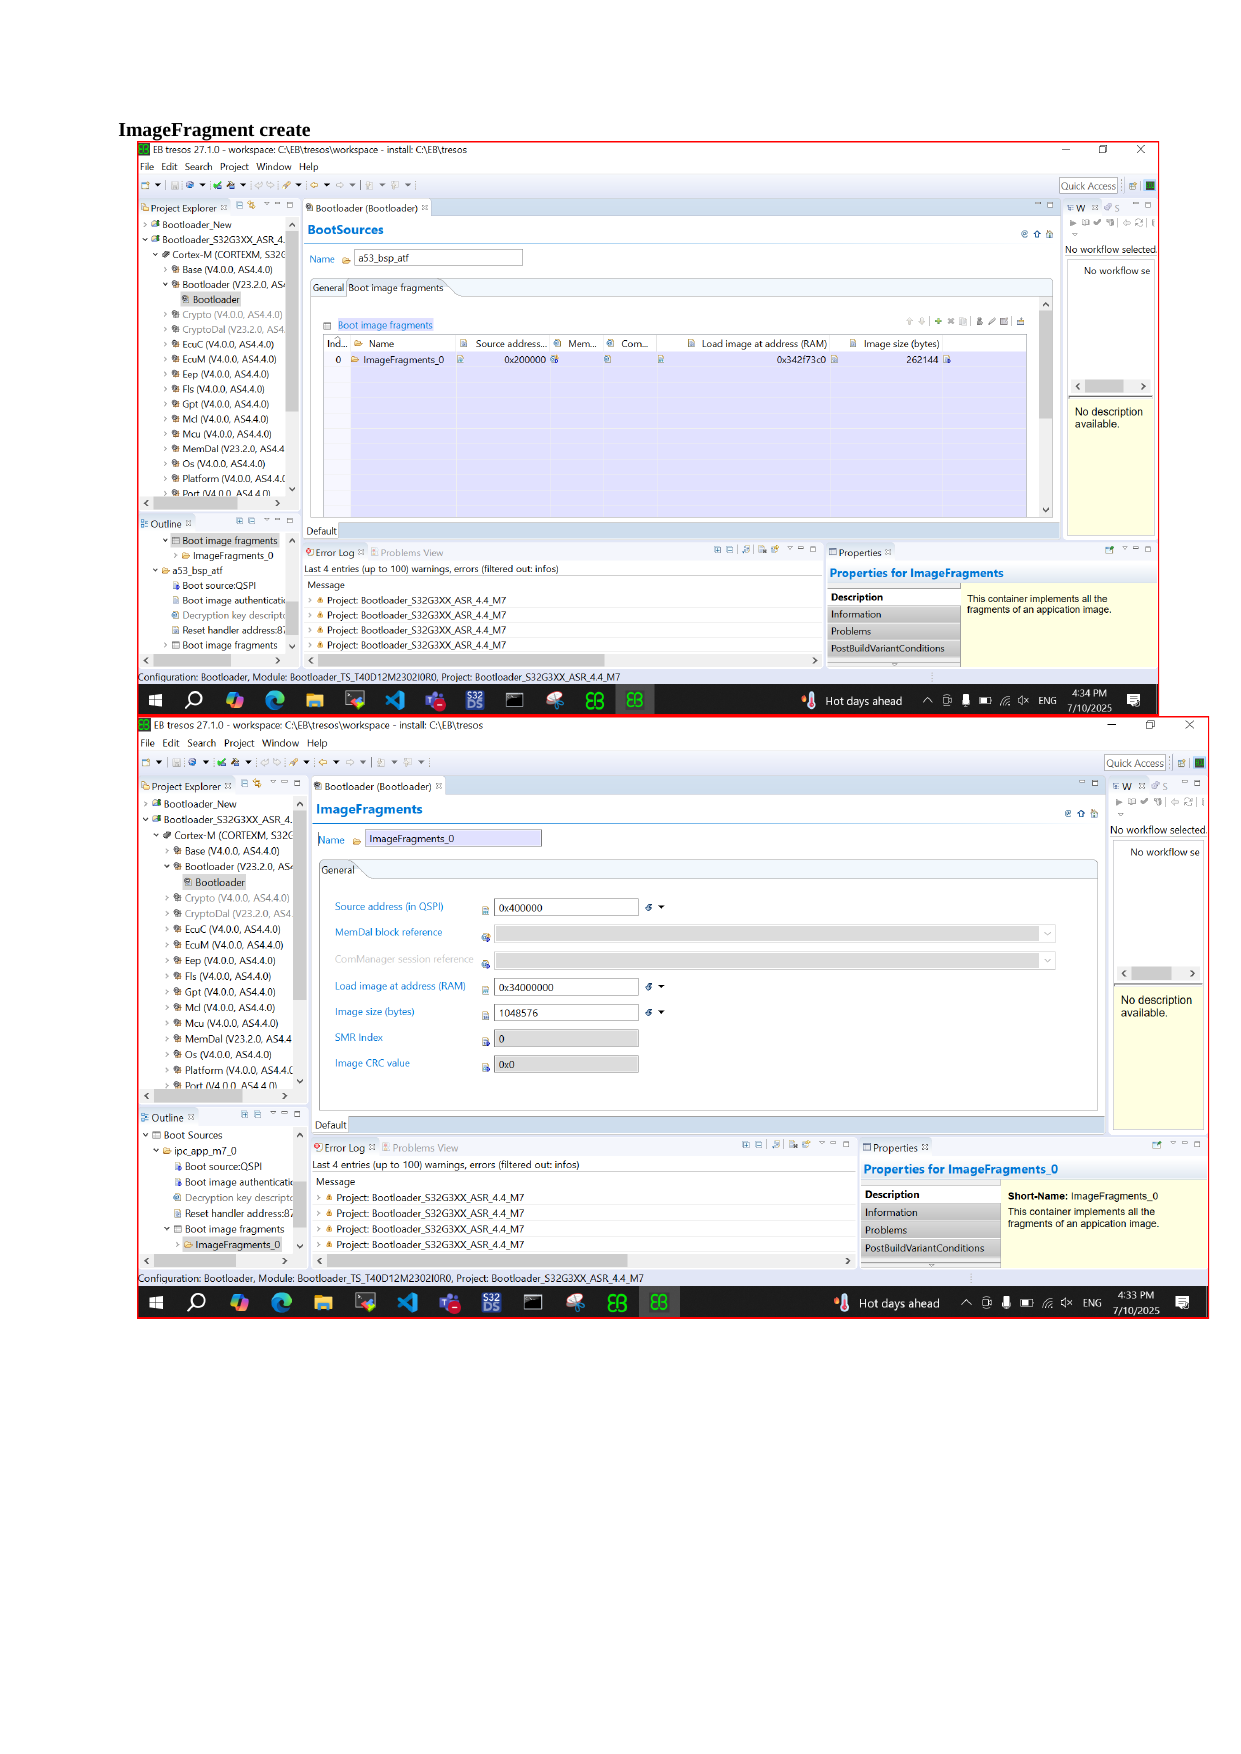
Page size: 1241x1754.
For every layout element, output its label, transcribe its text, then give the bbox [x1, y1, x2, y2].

picture [137, 141, 1210, 1319]
text ImageFragment create [118, 118, 1122, 1319]
